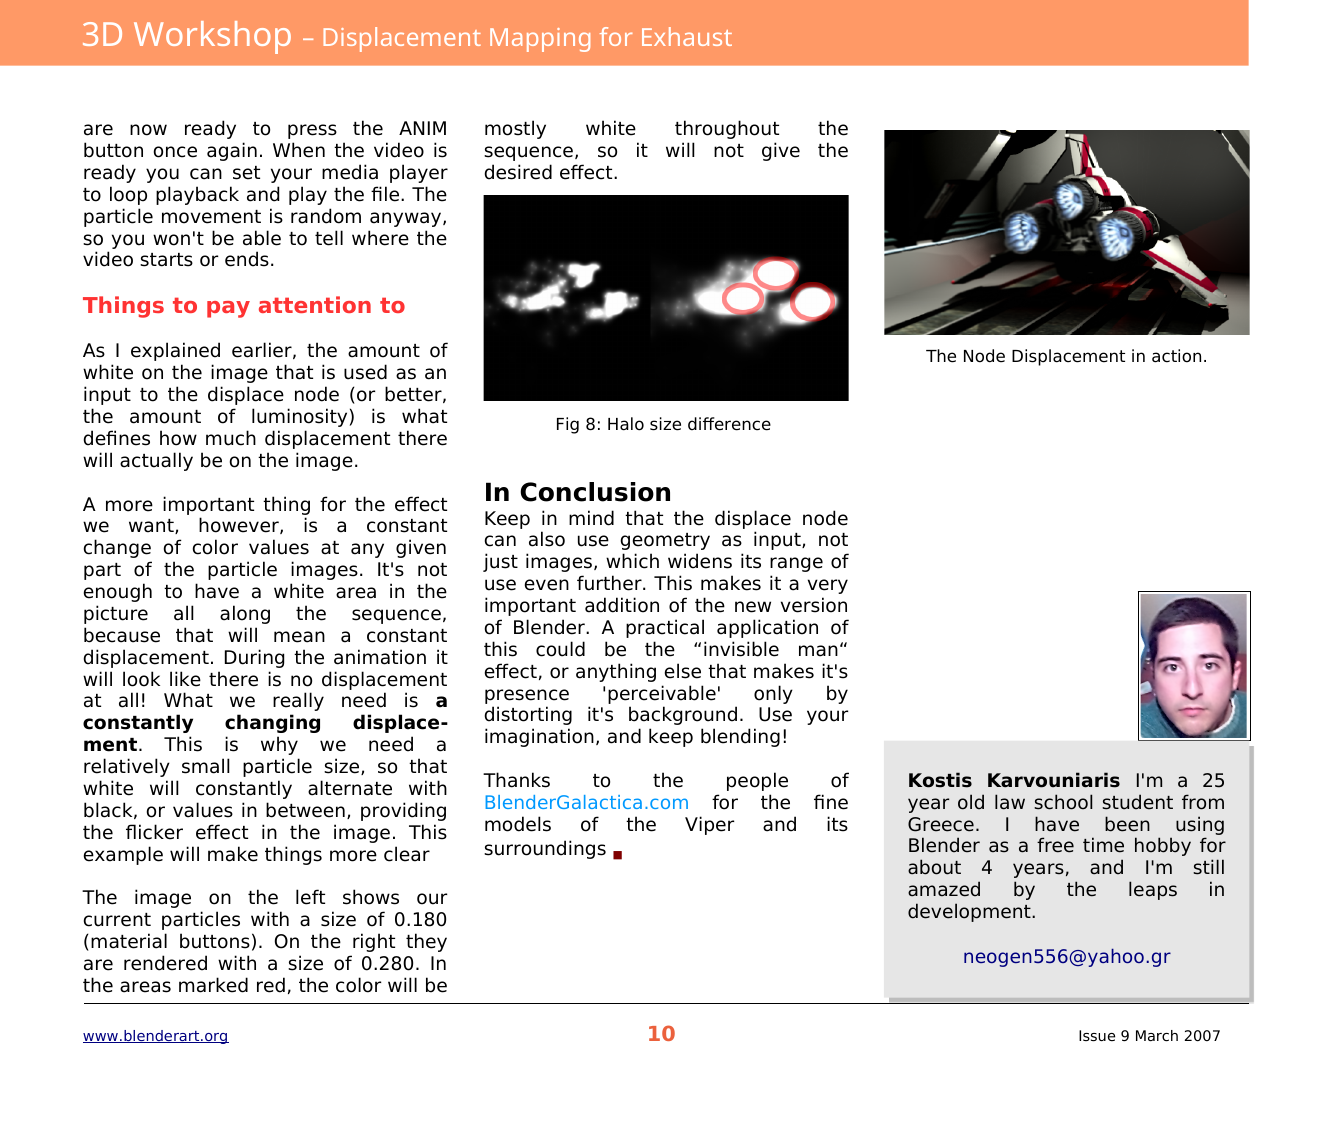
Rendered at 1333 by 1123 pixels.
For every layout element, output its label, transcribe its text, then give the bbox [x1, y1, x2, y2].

text are now ready to press the ANIM button once again. When the video is ready you can set your media player to loop playback and play the file. The particle movement is random anyway, so you won't be able to tell where the video starts or ends. [83, 118, 448, 271]
text The image on the left shows our current particles with a size of 0.180 (material buttons). On the right they are rendered with a size of 0.280. In the areas marked red, the color will be [83, 887, 448, 997]
picture [1140, 594, 1247, 738]
text Thanks to the people of BlenderGalactica.com for the fine models of the Viper and its surroundings ■ [483, 770, 849, 861]
text [483, 184, 849, 195]
text Things to pay attention to [83, 293, 448, 319]
text mostly white throughout the sequence, so it will not give the desired effect. [483, 118, 849, 184]
text A more important thing for the effect we want, however, is a constant change of color values at any given part of the particle images. It's not enough to have a white area in the picture all along the sequence, because that will mean a constant displacement. During the animation it will look like there is no displacement at all! What we really need is a constantly changing displace­ment. This is why we need a relatively small particle size, so that white will constantly alternate with black, or values in between, providing the flicker effect in the image. This example will make things more clear [83, 494, 448, 866]
text Fig 8: Halo size difference [483, 401, 849, 434]
picture [483, 195, 849, 401]
text In Conclusion [483, 478, 849, 507]
text As I explained earlier, the amount of white on the image that is used as an input to the displace node (or better, the amount of luminosity) is what defines how much displacement there will actually be on the image. [83, 341, 448, 472]
text The Node Displacement in action. [884, 335, 1249, 366]
text Keep in mind that the displace node can also use geometry as input, not just images, which widens its range of use even further. This makes it a very important addition of the new version of Blender. A practical application of this could be the “invisible man“ effect, or anything else that makes it's presence 'perceivable' only by distorting it's background. Use your imagination, and keep blending! [483, 507, 849, 748]
text [884, 118, 1249, 130]
picture [884, 130, 1250, 335]
